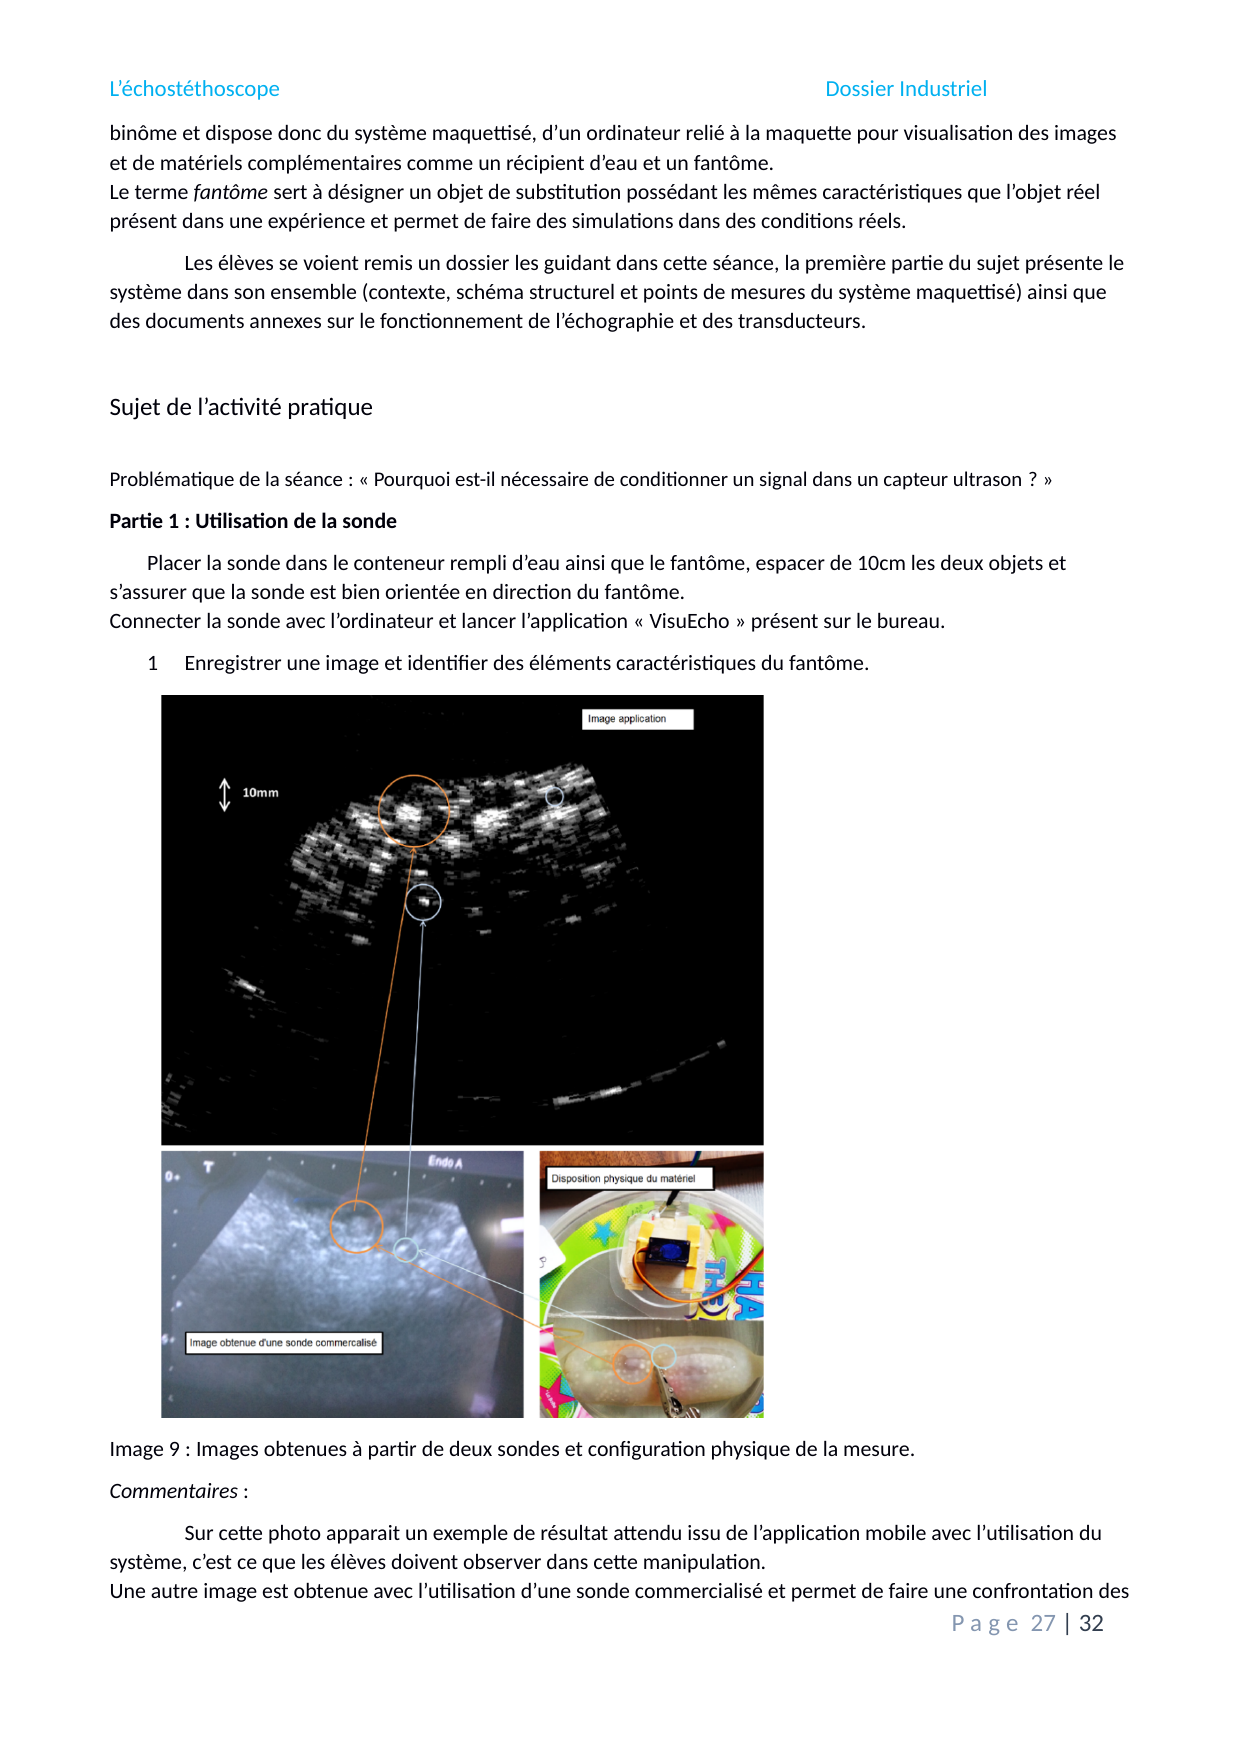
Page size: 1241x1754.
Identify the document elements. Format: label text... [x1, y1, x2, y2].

text Commentaires : [109, 1477, 1131, 1504]
text Sur cette photo apparait un exemple de résultat attendu issu de l’application mobile avec l’utilisation du système, c’est ce que les élèves doivent observer dans cette manipulation. Une autre image est obtenue avec l’utilisation d’une sonde commercialisé et permet de faire une confrontation des [109, 1519, 1131, 1604]
text Problématique de la séance : « Pourquoi est-il nécessaire de conditionner un signal dans un capteur ultrason ? » [109, 467, 1131, 492]
text Placer la sonde dans le conteneur rempli d’eau ainsi que le fantôme, espacer de 10cm les deux objets et s’assurer que la sonde est bien orientée en direction du fantôme. Connecter la sonde avec l’ordinateur et lancer l’application « VisuEcho » présent sur le bureau. [109, 549, 1131, 634]
text binôme et dispose donc du système maquettisé, d’un ordinateur relié à la maquette pour visualisation des images et de matériels complémentaires comme un récipient d’eau et un fantôme. Le terme fantôme sert à désigner un objet de substitution possédant les mêmes caractéristiques que l’objet réel présent dans une expérience et permet de faire des simulations dans des conditions réels. [109, 119, 1131, 234]
text Les élèves se voient remis un dossier les guidant dans cette séance, la première partie du sujet présente le système dans son ensemble (contexte, schéma structurel et points de mesures du système maquettisé) ainsi que des documents annexes sur le fonctionnement de l’échographie et des transducteurs. [109, 249, 1131, 334]
subtitle Sujet de l’activité pratique [109, 391, 1131, 422]
text Partie 1 : Utilisation de la sonde [109, 507, 1131, 534]
text Image 9 : Images obtenues à partir de deux sondes et configuration physique de la mesure. [109, 691, 1131, 1462]
list Enregistrer une image et identifier des éléments caractéristiques du fantôme. [147, 649, 1131, 676]
